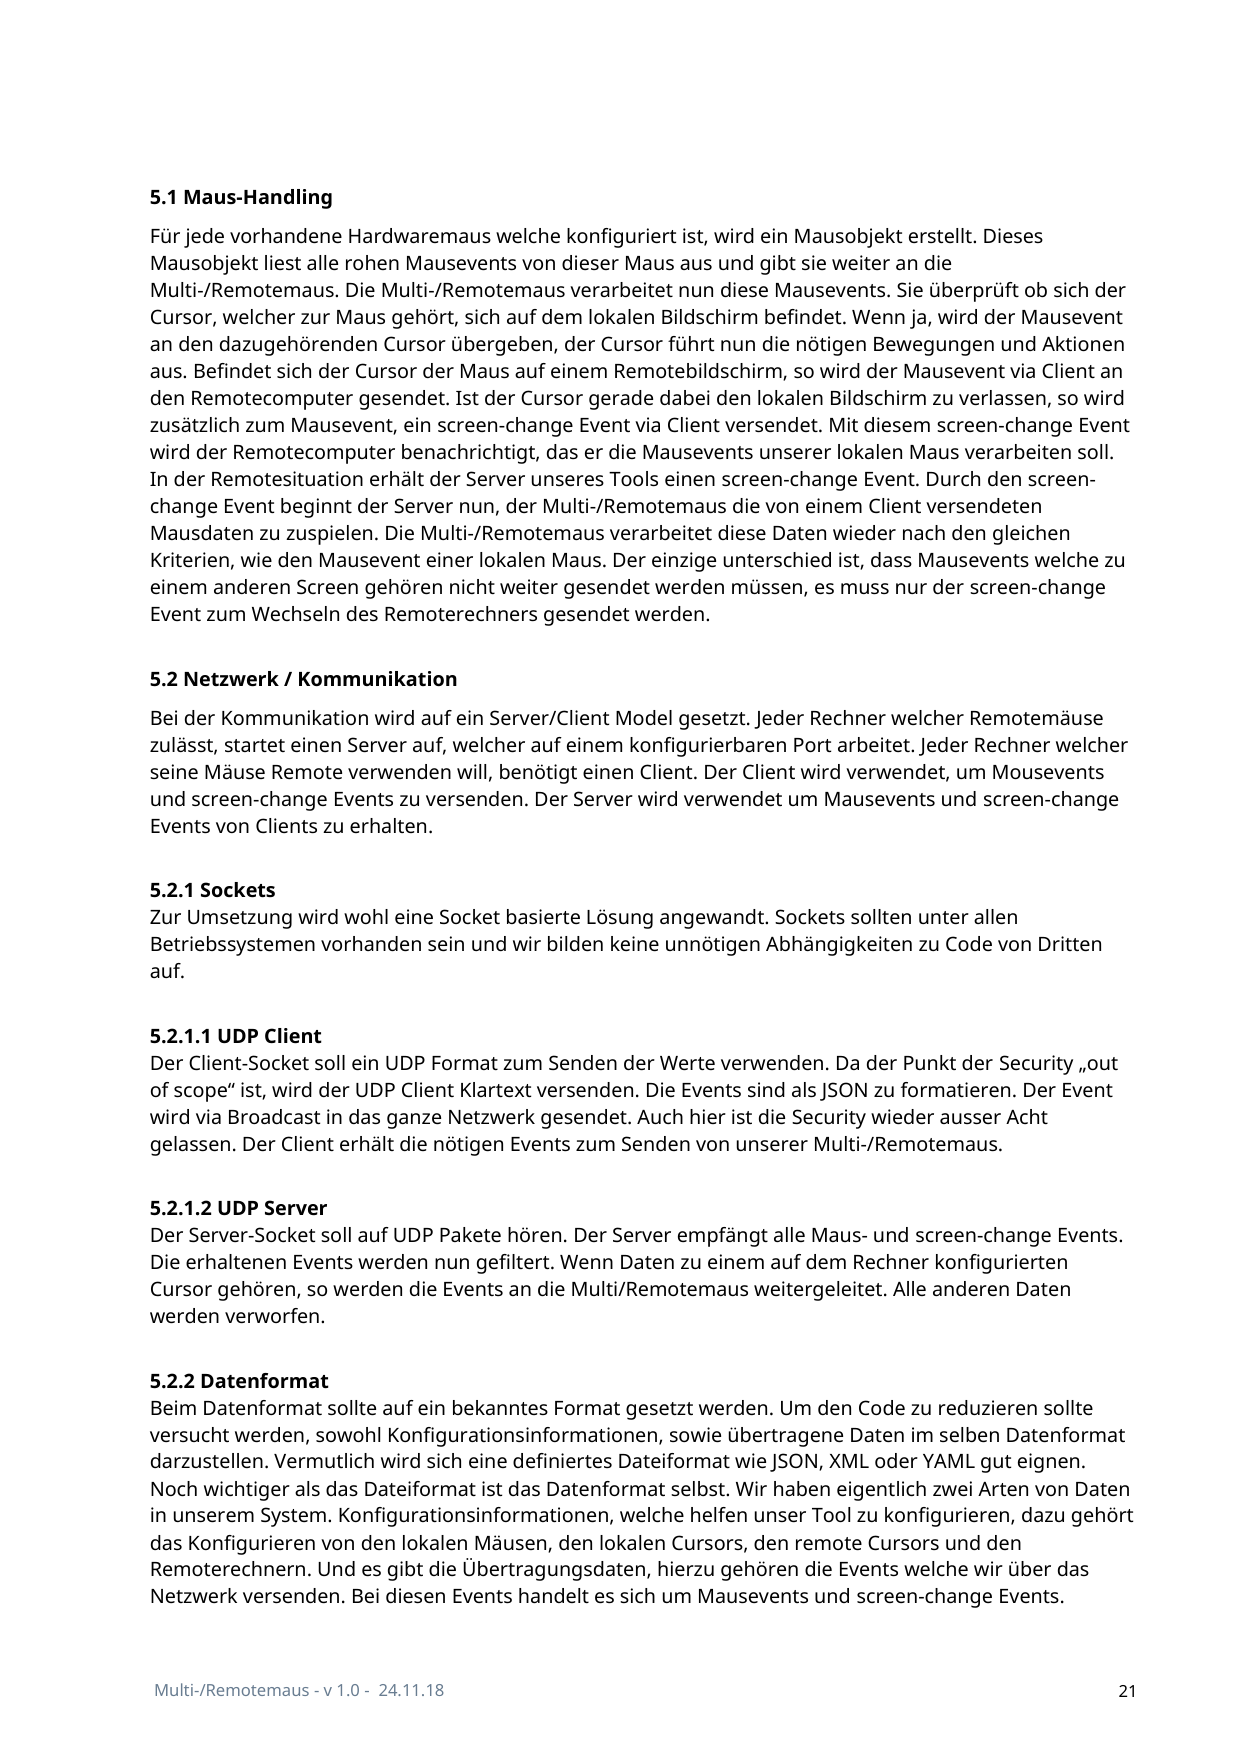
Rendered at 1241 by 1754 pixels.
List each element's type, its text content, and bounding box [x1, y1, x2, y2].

text Der Client-Socket soll ein UDP Format zum Senden der Werte verwenden. Da der Punkt der Security „out of scope“ ist, wird der UDP Client Klartext versenden. Die Events sind als JSON zu formatieren. Der Event wird via Broadcast in das ganze Netzwerk gesendet. Auch hier ist die Security wieder ausser Acht gelassen. Der Client erhält die nötigen Events zum Senden von unserer Multi-/Remotemaus. [149, 1049, 1136, 1157]
subtitle Netzwerk / Kommunikation [149, 665, 1136, 692]
subtitle UDP Client [149, 1022, 1136, 1049]
text Bei der Kommunikation wird auf ein Server/Client Model gesetzt. Jeder Rechner welcher Remotemäuse zulässt, startet einen Server auf, welcher auf einem konfigurierbaren Port arbeitet. Jeder Rechner welcher seine Mäuse Remote verwenden will, benötigt einen Client. Der Client wird verwendet, um Mousevents und screen-change Events zu versenden. Der Server wird verwendet um Mausevents und screen-change Events von Clients zu erhalten. [149, 704, 1136, 839]
text Der Server-Socket soll auf UDP Pakete hören. Der Server empfängt alle Maus- und screen-change Events. Die erhaltenen Events werden nun gefiltert. Wenn Daten zu einem auf dem Rechner konfigurierten Cursor gehören, so werden die Events an die Multi/Remotemaus weitergeleitet. Alle anderen Daten werden verworfen. [149, 1221, 1136, 1329]
subtitle Maus-Handling [149, 183, 1136, 210]
text Zur Umsetzung wird wohl eine Socket basierte Lösung angewandt. Sockets sollten unter allen Betriebssystemen vorhanden sein und wir bilden keine unnötigen Abhängigkeiten zu Code von Dritten auf. [149, 904, 1136, 984]
subtitle Datenformat [149, 1367, 1136, 1394]
subtitle UDP Server [149, 1194, 1136, 1221]
text Für jede vorhandene Hardwaremaus welche konfiguriert ist, wird ein Mausobjekt erstellt. Dieses Mausobjekt liest alle rohen Mausevents von dieser Maus aus und gibt sie weiter an die Multi-/Remotemaus. Die Multi-/Remotemaus verarbeitet nun diese Mausevents. Sie überprüft ob sich der Cursor, welcher zur Maus gehört, sich auf dem lokalen Bildschirm befindet. Wenn ja, wird der Mausevent an den dazugehörenden Cursor übergeben, der Cursor führt nun die nötigen Bewegungen und Aktionen aus. Befindet sich der Cursor der Maus auf einem Remotebildschirm, so wird der Mausevent via Client an den Remotecomputer gesendet. Ist der Cursor gerade dabei den lokalen Bildschirm zu verlassen, so wird zusätzlich zum Mausevent, ein screen-change Event via Client versendet. Mit diesem screen-change Event wird der Remotecomputer benachrichtigt, das er die Mausevents unserer lokalen Maus verarbeiten soll. In der Remotesituation erhält der Server unseres Tools einen screen-change Event. Durch den screen-change Event beginnt der Server nun, der Multi-/Remotemaus die von einem Client versendeten Mausdaten zu zuspielen. Die Multi-/Remotemaus verarbeitet diese Daten wieder nach den gleichen Kriterien, wie den Mausevent einer lokalen Maus. Der einzige unterschied ist, dass Mausevents welche zu einem anderen Screen gehören nicht weiter gesendet werden müssen, es muss nur der screen-change Event zum Wechseln des Remoterechners gesendet werden. [149, 223, 1136, 627]
subtitle Sockets [149, 877, 1136, 904]
text Beim Datenformat sollte auf ein bekanntes Format gesetzt werden. Um den Code zu reduzieren sollte versucht werden, sowohl Konfigurationsinformationen, sowie übertragene Daten im selben Datenformat darzustellen. Vermutlich wird sich eine definiertes Dateiformat wie JSON, XML oder YAML gut eignen. Noch wichtiger als das Dateiformat ist das Datenformat selbst. Wir haben eigentlich zwei Arten von Daten in unserem System. Konfigurationsinformationen, welche helfen unser Tool zu konfigurieren, dazu gehört das Konfigurieren von den lokalen Mäusen, den lokalen Cursors, den remote Cursors und den Remoterechnern. Und es gibt die Übertragungsdaten, hierzu gehören die Events welche wir über das Netzwerk versenden. Bei diesen Events handelt es sich um Mausevents und screen-change Events. [149, 1394, 1136, 1610]
